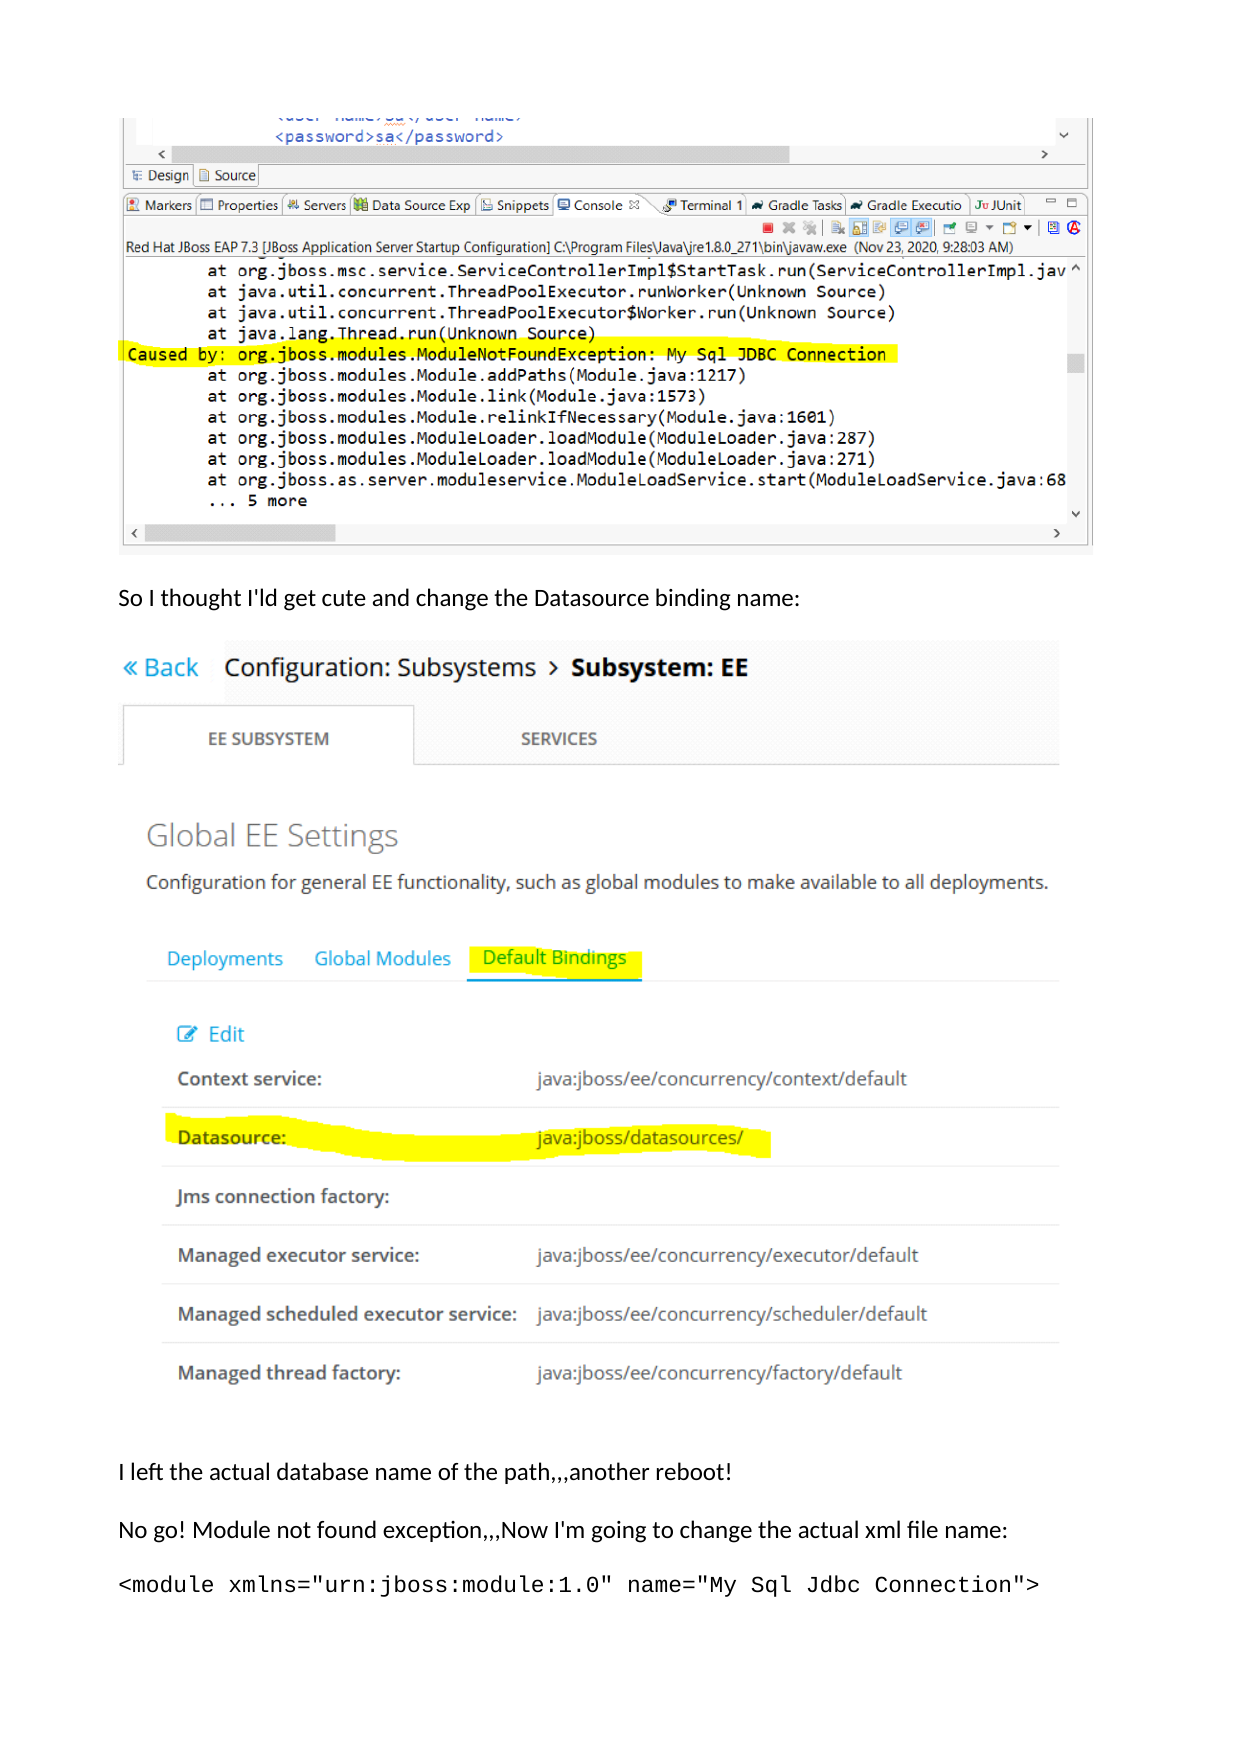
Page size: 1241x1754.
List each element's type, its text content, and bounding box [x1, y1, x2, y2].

text I left the actual database name of the path,,,another reboot! [118, 1456, 1122, 1486]
text So I thought I'ld get cute and change the Datasource binding name: [118, 582, 1122, 613]
text No go! Module not found exception,,,Now I'm going to change the actual xml file name: [118, 1514, 1122, 1545]
text <module xmlns="urn:jboss:module:1.0" name="My Sql Jdbc Connection"> [118, 1573, 1122, 1599]
